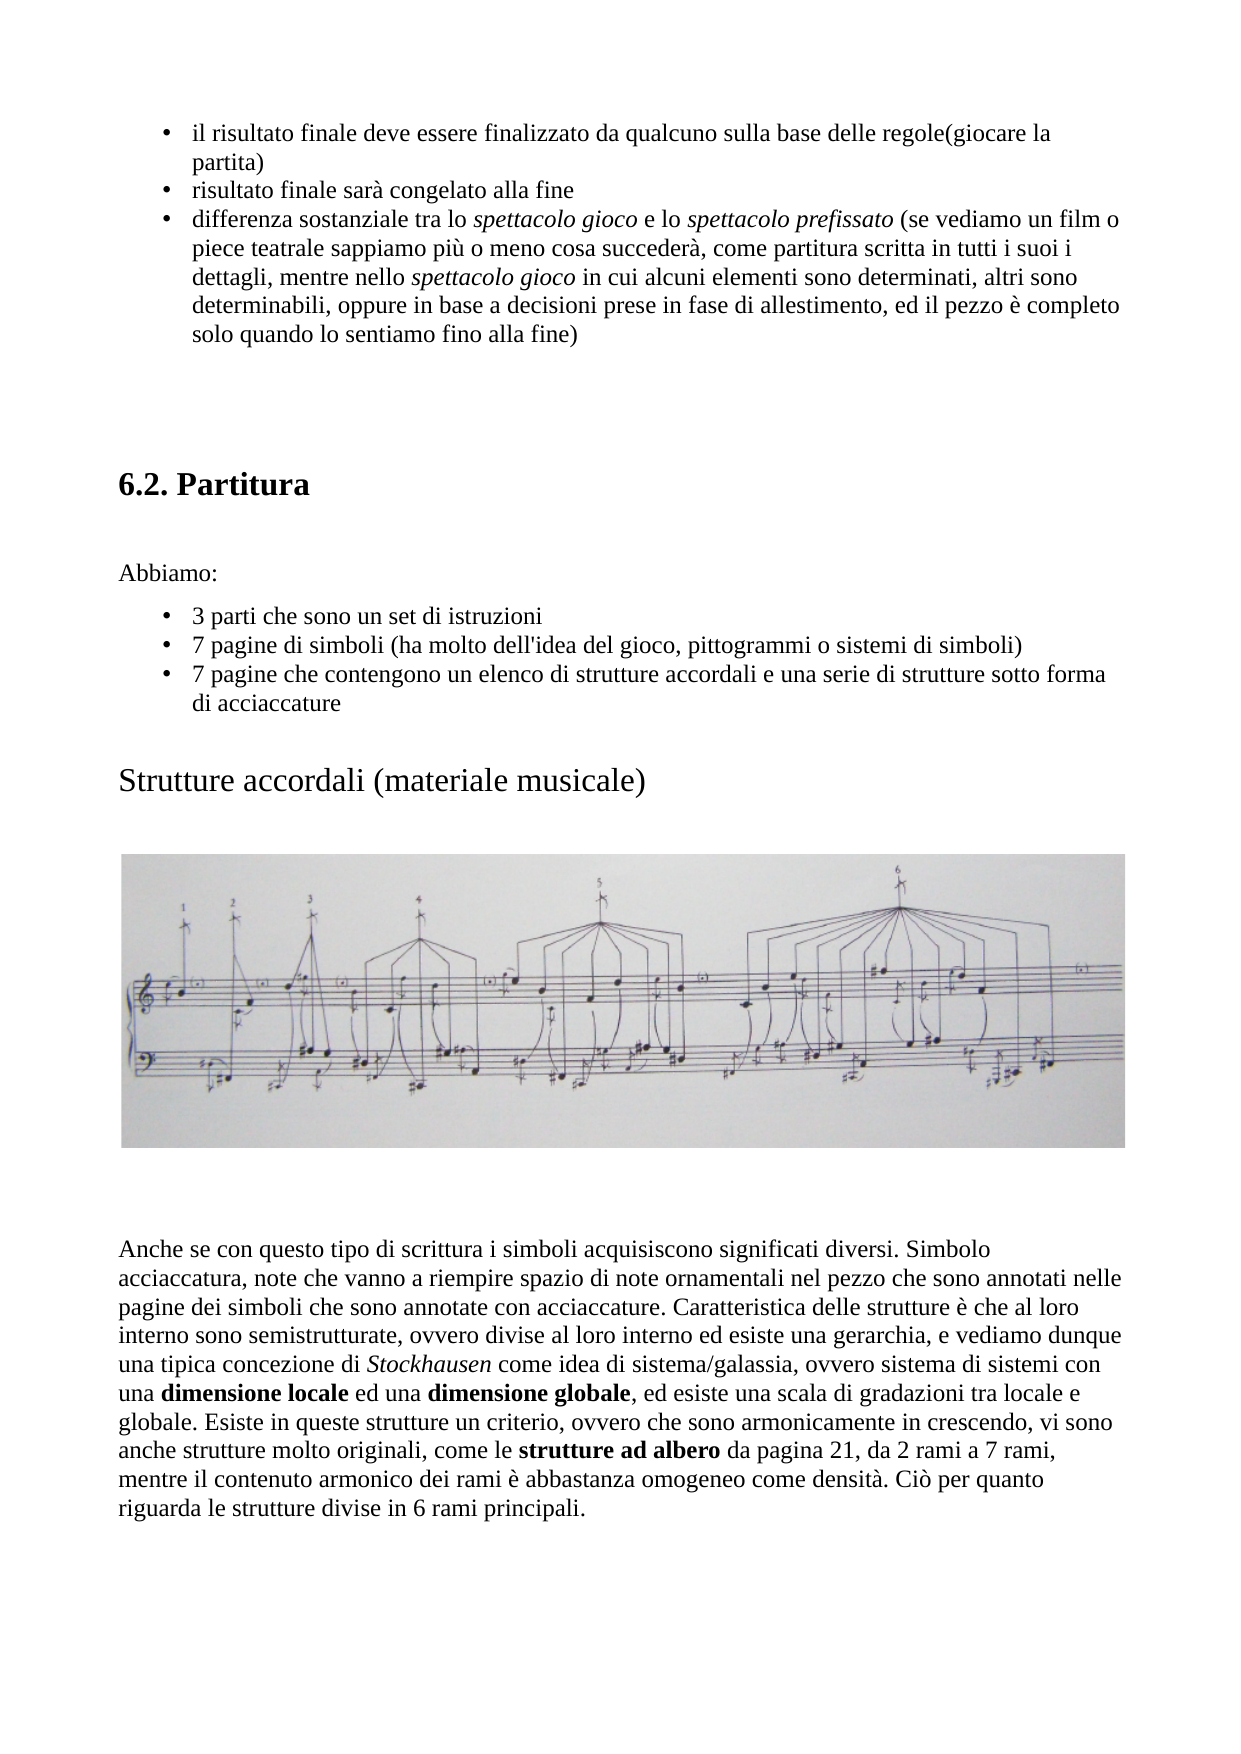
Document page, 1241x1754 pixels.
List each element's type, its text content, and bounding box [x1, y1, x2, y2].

text Strutture accordali (materiale musicale) [118, 760, 1122, 798]
list il risultato finale deve essere finalizzato da qualcuno sulla base delle regole(giocare la partita) [162, 118, 1122, 176]
list 7 pagine che contengono un elenco di strutture accordali e una serie di strutture sotto forma di acciaccature [162, 659, 1122, 716]
subtitle 6.2. Partitura [118, 464, 1122, 502]
list 3 parti che sono un set di istruzioni [162, 601, 1122, 630]
list risultato finale sarà congelato alla fine [162, 176, 1122, 204]
list 7 pagine di simboli (ha molto dell'idea del gioco, pittogrammi o sistemi di simboli) [162, 630, 1122, 659]
text Abbiamo: [118, 558, 1122, 587]
list differenza sostanziale tra lo spettacolo gioco e lo spettacolo prefissato (se vediamo un film o piece teatrale sappiamo più o meno cosa succederà, come partitura scritta in tutti i suoi i dettagli, mentre nello spettacolo gioco in cui alcuni elementi sono determinati, altri sono determinabili, oppure in base a decisioni prese in fase di allestimento, ed il pezzo è completo solo quando lo sentiamo fino alla fine) [162, 204, 1122, 348]
picture [121, 854, 1126, 1148]
text Anche se con questo tipo di scrittura i simboli acquisiscono significati diversi. Simbolo acciaccatura, note che vanno a riempire spazio di note ornamentali nel pezzo che sono annotati nelle pagine dei simboli che sono annotate con acciaccature. Caratteristica delle strutture è che al loro interno sono semistrutturate, ovvero divise al loro interno ed esiste una gerarchia, e vediamo dunque una tipica concezione di Stockhausen come idea di sistema/galassia, ovvero sistema di sistemi con una dimensione locale ed una dimensione globale, ed esiste una scala di gradazioni tra locale e globale. Esiste in queste strutture un criterio, ovvero che sono armonicamente in crescendo, vi sono anche strutture molto originali, come le strutture ad albero da pagina 21, da 2 rami a 7 rami, mentre il contenuto armonico dei rami è abbastanza omogeneo come densità. Ciò per quanto riguarda le strutture divise in 6 rami principali. [118, 1234, 1122, 1522]
